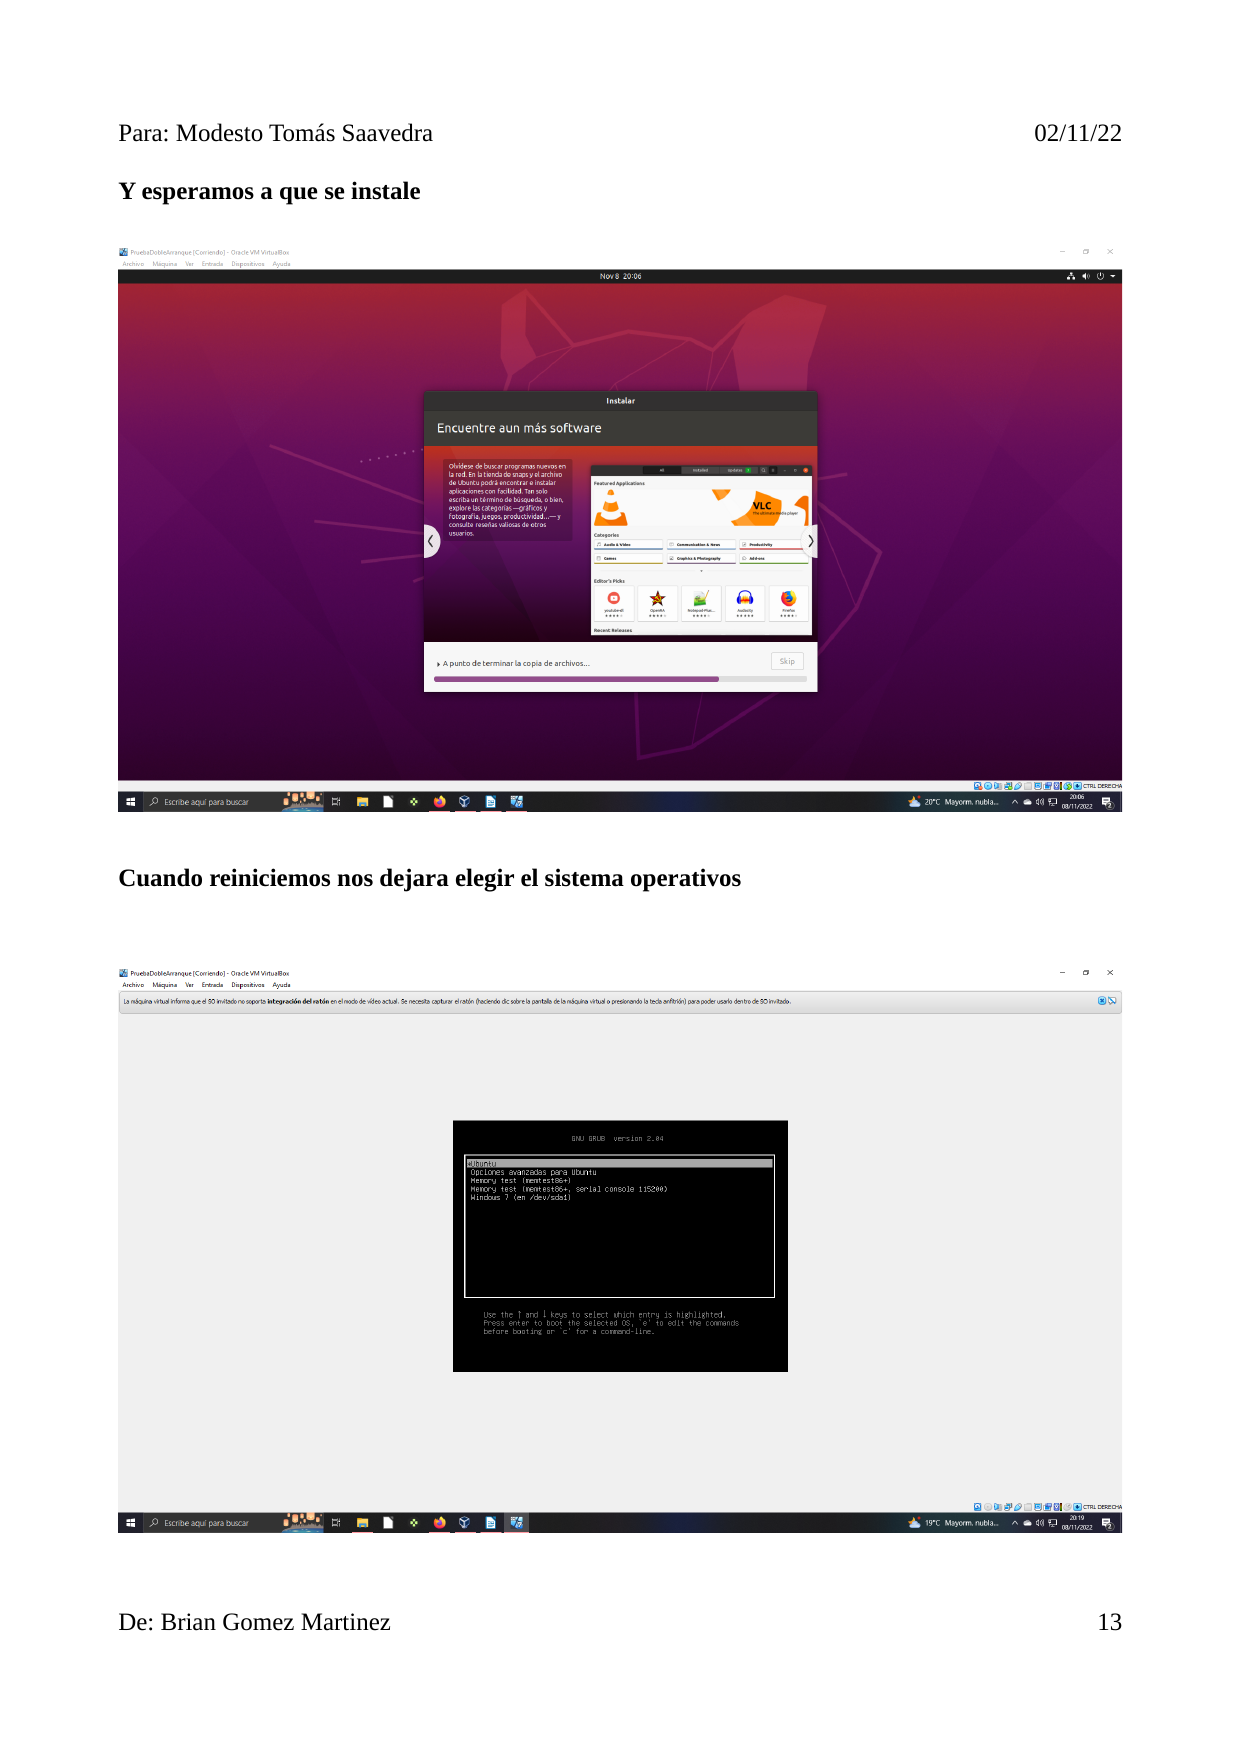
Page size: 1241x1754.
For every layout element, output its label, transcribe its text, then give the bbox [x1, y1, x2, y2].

text Y esperamos a que se instale [118, 176, 1122, 205]
picture [118, 246, 1123, 812]
picture [118, 967, 1123, 1533]
text Cuando reiniciemos nos dejara elegir el sistema operativos [118, 863, 1122, 892]
